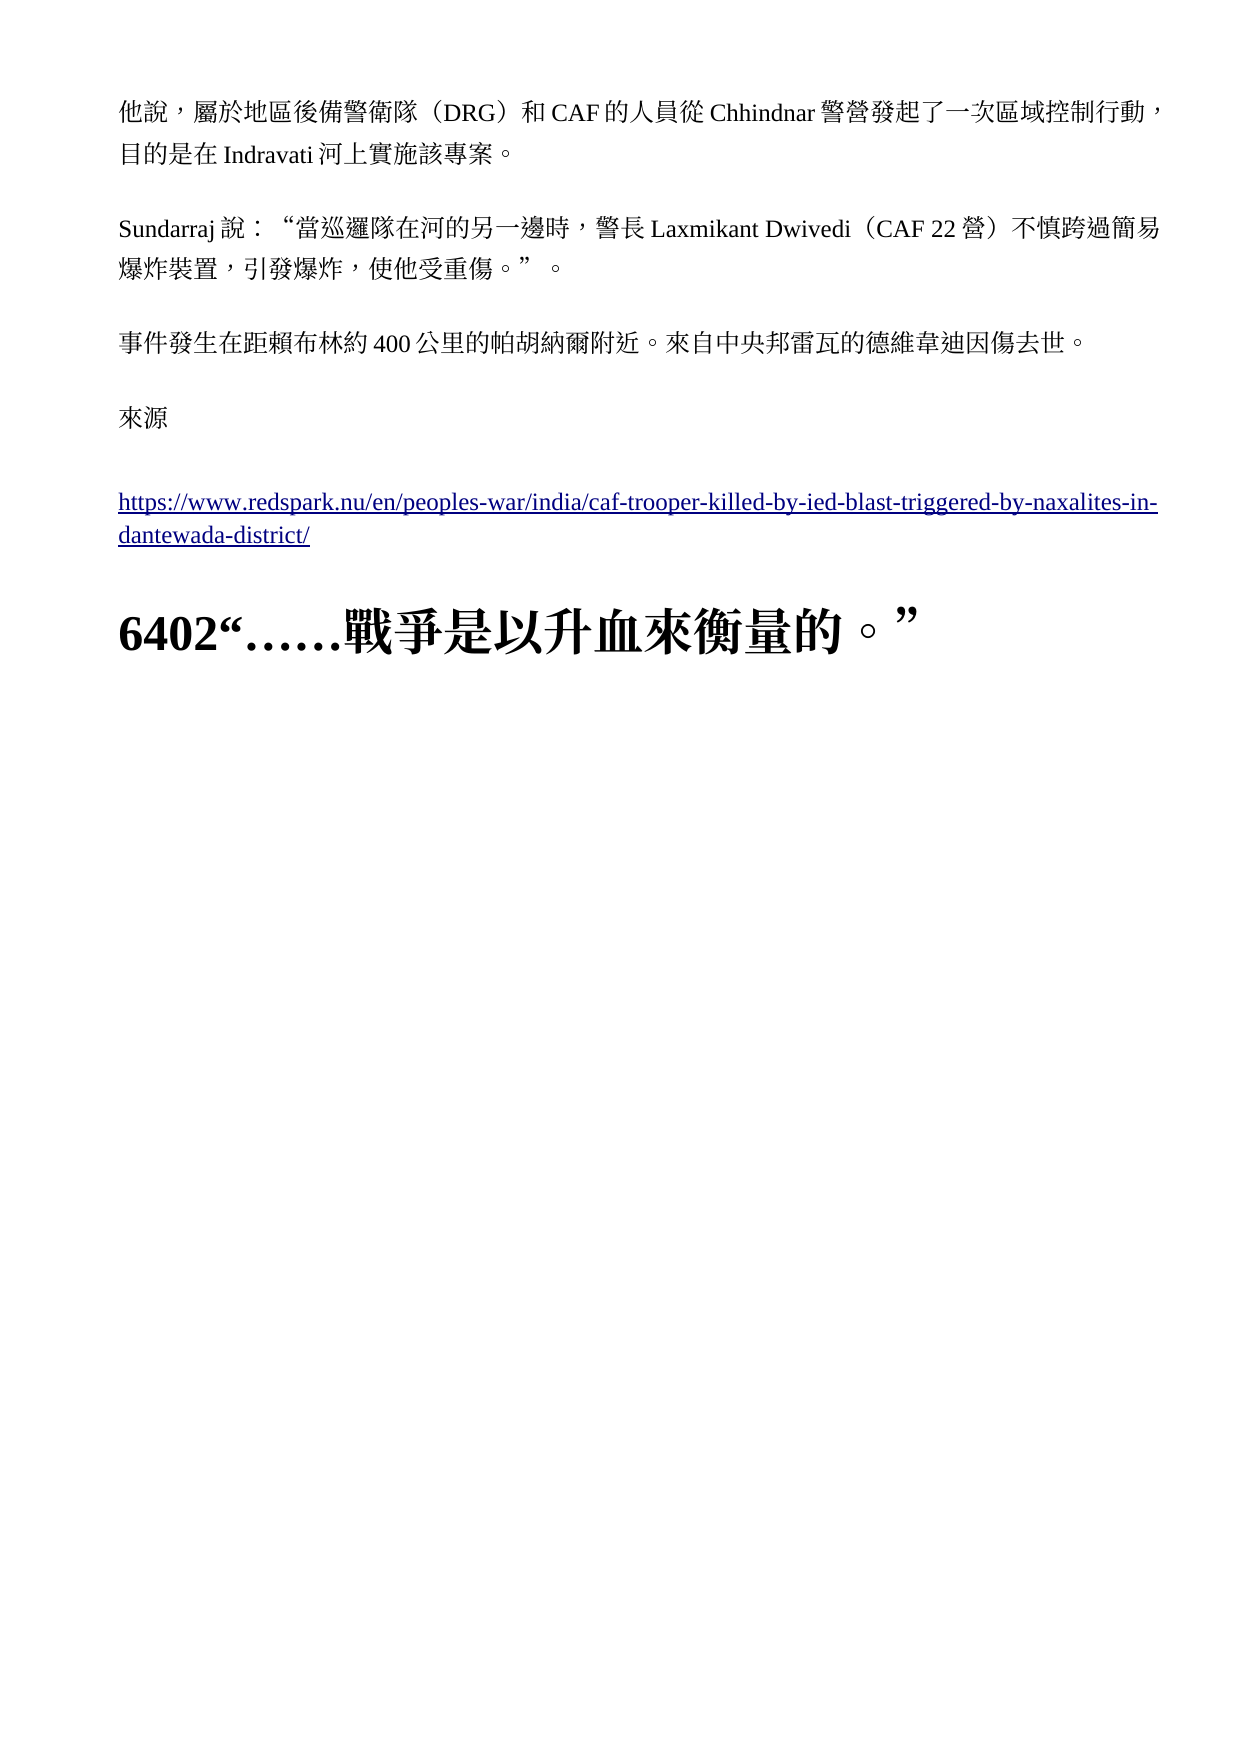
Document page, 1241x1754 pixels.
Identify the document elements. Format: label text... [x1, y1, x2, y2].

text 他說，屬於地區後備警衛隊（DRG）和CAF的人員從Chhindnar警營發起了一次區域控制行動，目的是在Indravati河上實施該專案。 Sundarraj說：“當巡邏隊在河的另一邊時，警長Laxmikant Dwivedi（CAF 22營）不慎跨過簡易爆炸裝置，引發爆炸，使他受重傷。”。 事件發生在距賴布林約400公里的帕胡納爾附近。來自中央邦雷瓦的德維韋迪因傷去世。 來源 [118, 59, 1181, 434]
text https://www.redspark.nu/en/peoples-war/india/caf-trooper-killed-by-ied-blast-triggered-by-naxalites-in-dantewada-district/ [118, 454, 1181, 549]
subtitle 6402“……戰爭是以升血來衡量的。” [118, 593, 1181, 665]
